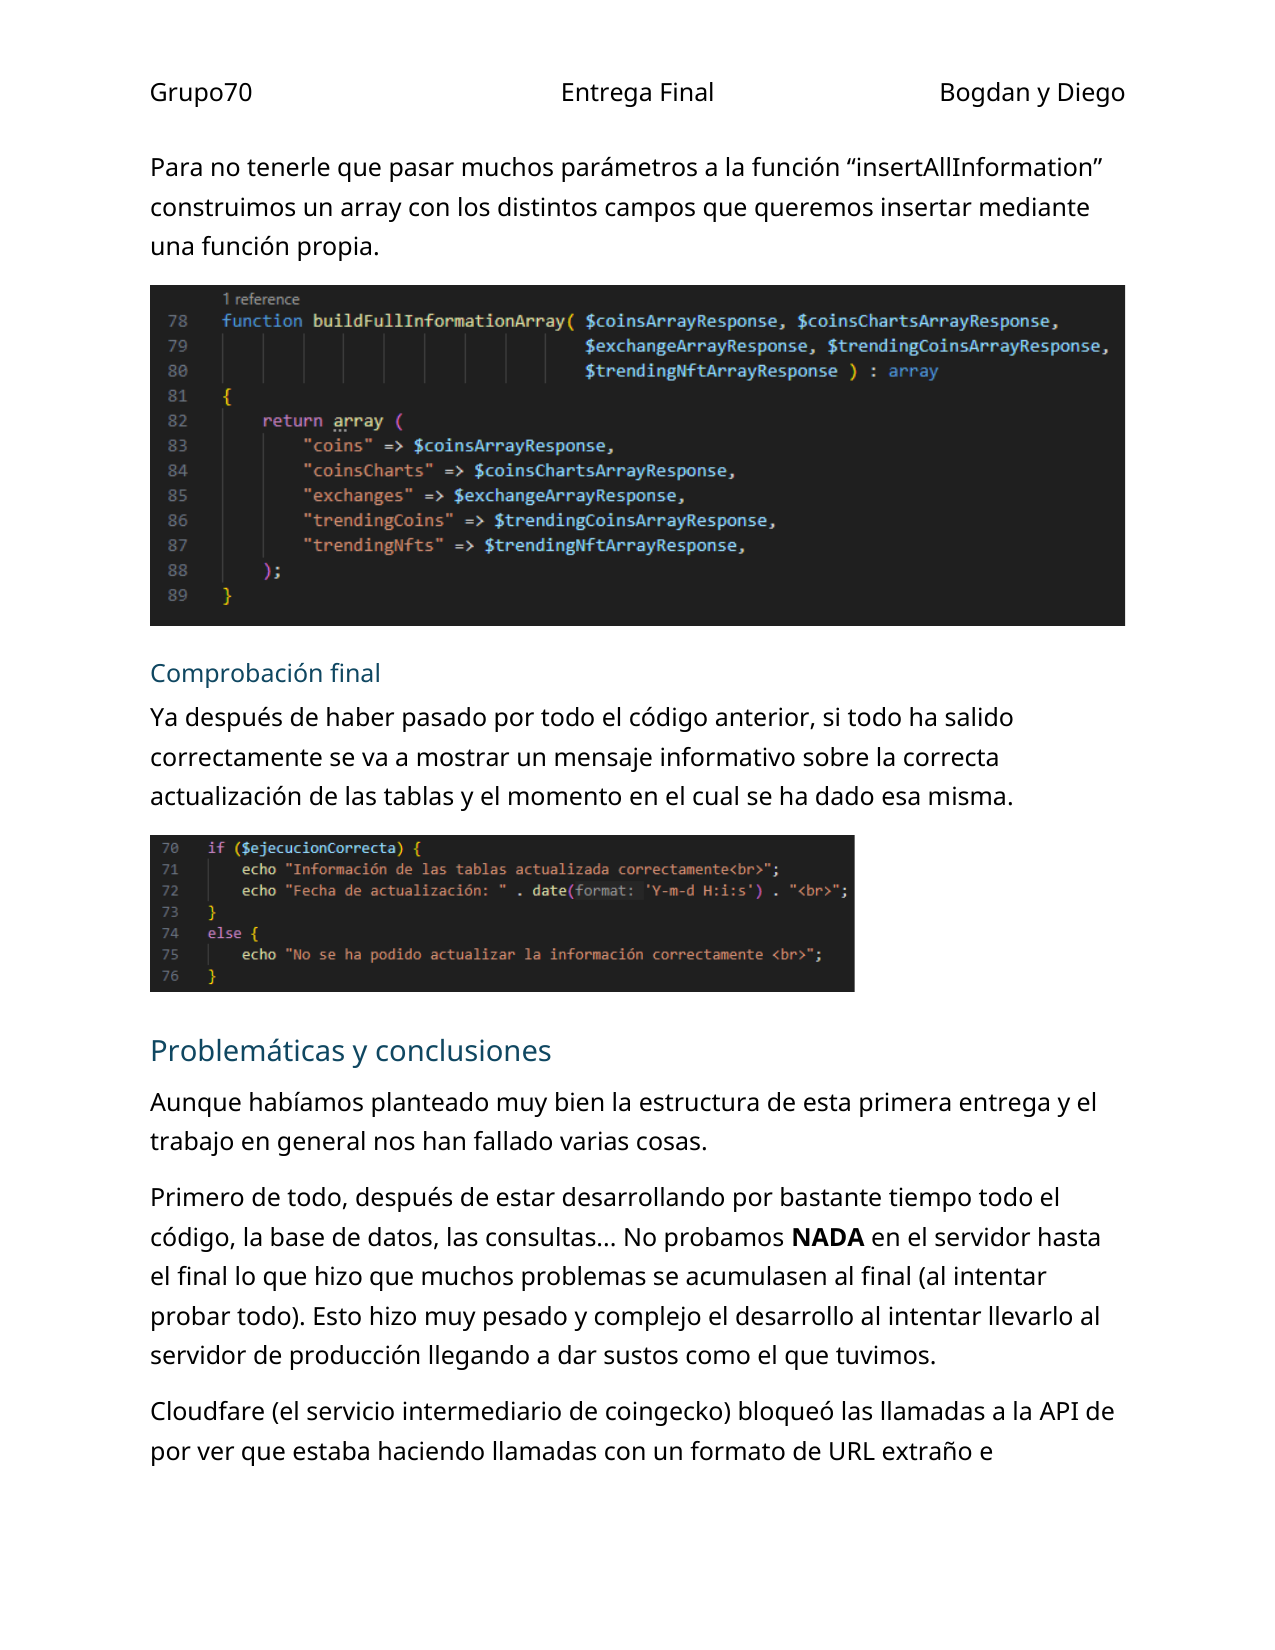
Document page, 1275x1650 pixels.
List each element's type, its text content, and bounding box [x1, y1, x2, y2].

text Primero de todo, después de estar desarrollando por bastante tiempo todo el código, la base de datos, las consultas... No probamos NADA en el servidor hasta el final lo que hizo que muchos problemas se acumulasen al final (al intentar probar todo). Esto hizo muy pesado y complejo el desarrollo al intentar llevarlo al servidor de producción llegando a dar sustos como el que tuvimos. [150, 1180, 1125, 1372]
subtitle Problemáticas y conclusiones [150, 1030, 1125, 1069]
text Ya después de haber pasado por todo el código anterior, si todo ha salido correctamente se va a mostrar un mensaje informativo sobre la correcta actualización de las tablas y el momento en el cual se ha dado esa misma. [150, 700, 1125, 813]
text Para no tenerle que pasar muchos parámetros a la función “insertAllInformation” construimos un array con los distintos campos que queremos insertar mediante una función propia. [150, 150, 1125, 263]
text Aunque habíamos planteado muy bien la estructura de esta primera entrega y el trabajo en general nos han fallado varias cosas. [150, 1084, 1125, 1158]
text Cloudfare (el servicio intermediario de coingecko) bloqueó las llamadas a la API de por ver que estaba haciendo llamadas con un formato de URL extraño e [150, 1394, 1125, 1467]
subtitle Comprobación final [150, 656, 1125, 690]
